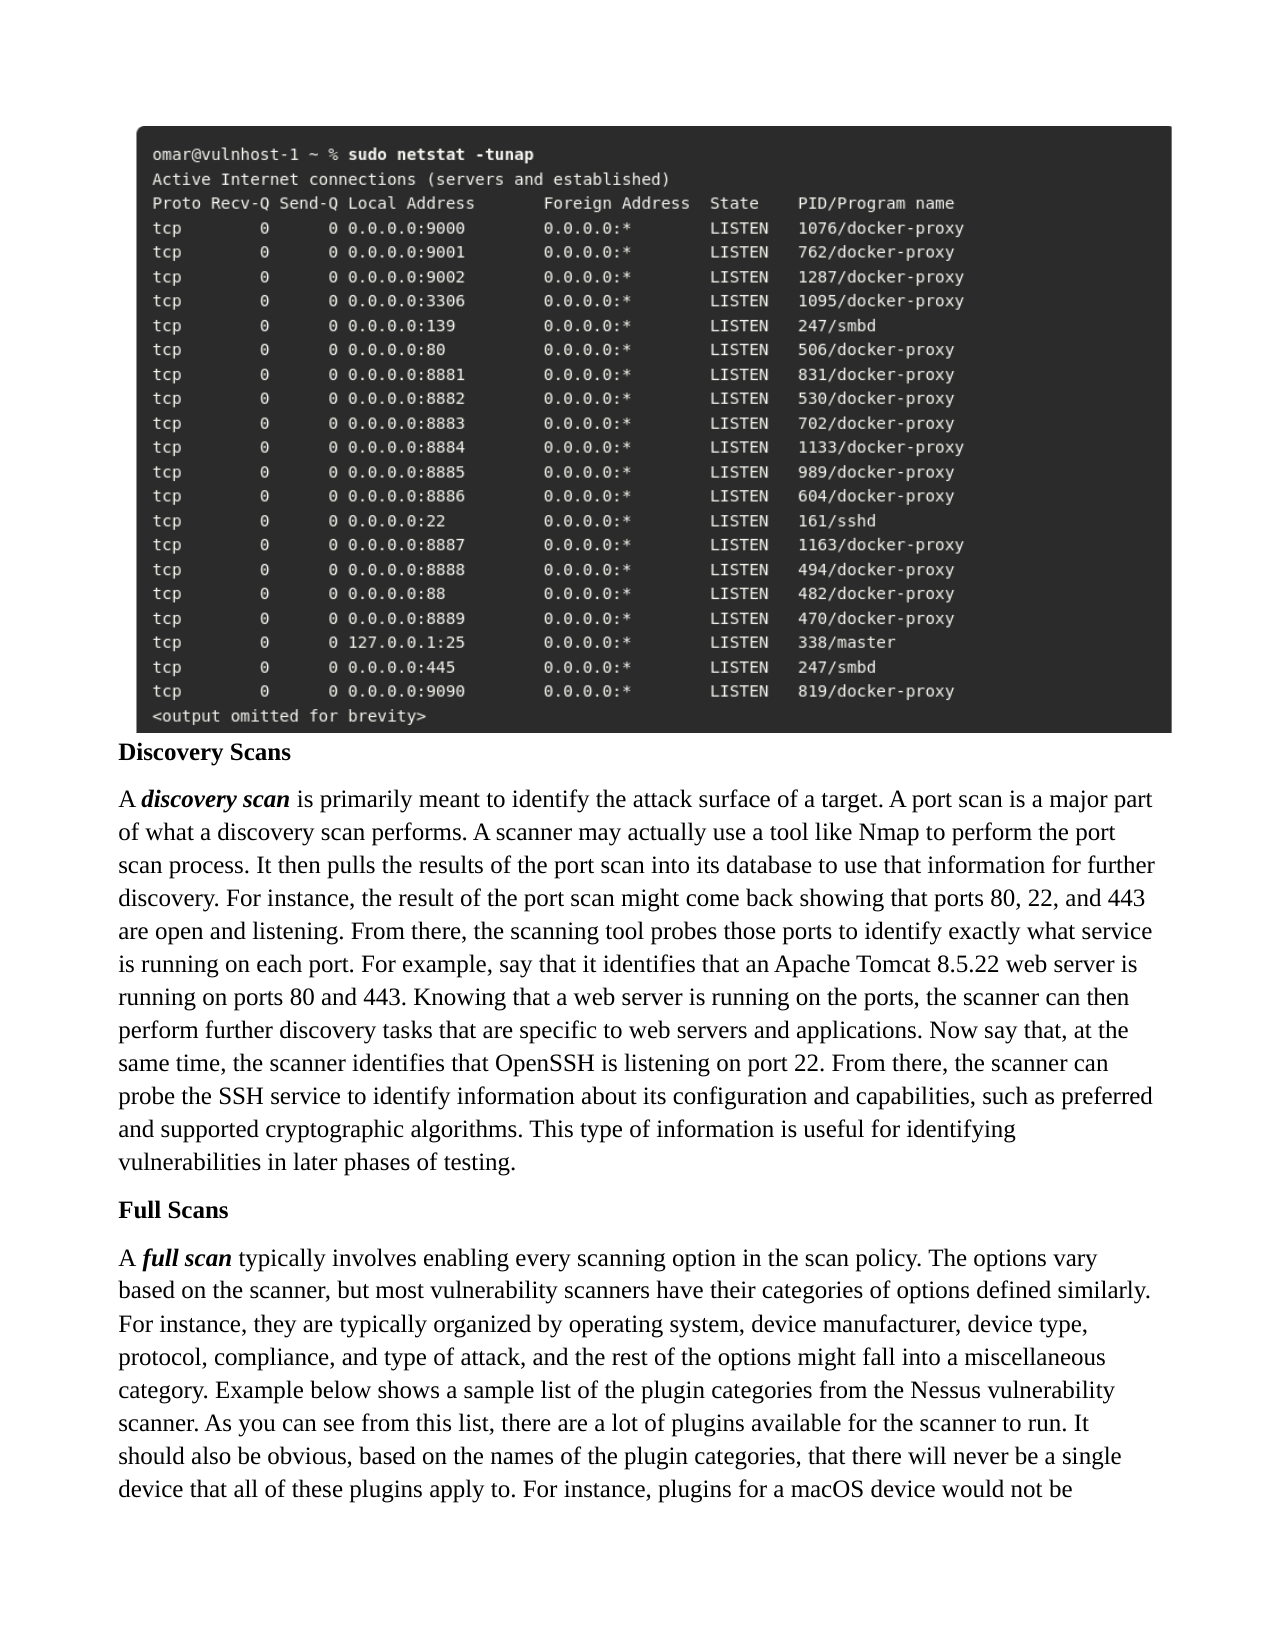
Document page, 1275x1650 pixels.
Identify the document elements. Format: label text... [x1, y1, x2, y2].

text Full Scans [118, 1195, 1157, 1224]
picture [132, 126, 1172, 733]
text A discovery scan is primarily meant to identify the attack surface of a target. A port scan is a major part of what a discovery scan performs. A scanner may actually use a tool like Nmap to perform the port scan process. It then pulls the results of the port scan into its database to use that information for further discovery. For instance, the result of the port scan might come back showing that ports 80, 22, and 443 are open and listening. From there, the scanning tool probes those ports to identify exactly what service is running on each port. For example, say that it identifies that an Apache Tomcat 8.5.22 web server is running on ports 80 and 443. Knowing that a web server is running on the ports, the scanner can then perform further discovery tasks that are specific to web servers and applications. Now say that, at the same time, the scanner identifies that OpenSSH is listening on port 22. From there, the scanner can probe the SSH service to identify information about its configuration and capabilities, such as preferred and supported cryptographic algorithms. This type of information is useful for identifying vulnerabilities in later phases of testing. [118, 784, 1157, 1176]
text Discovery Scans [118, 118, 1157, 765]
text A full scan typically involves enabling every scanning option in the scan policy. The options vary based on the scanner, but most vulnerability scanners have their categories of options defined similarly. For instance, they are typically organized by operating system, device manufacturer, device type, protocol, compliance, and type of attack, and the rest of the options might fall into a miscellaneous category. Example below shows a sample list of the plugin categories from the Nessus vulnerability scanner. As you can see from this list, there are a lot of plugins available for the scanner to run. It should also be obvious, based on the names of the plugin categories, that there will never be a single device that all of these plugins apply to. For instance, plugins for a macOS device would not be [118, 1243, 1157, 1502]
